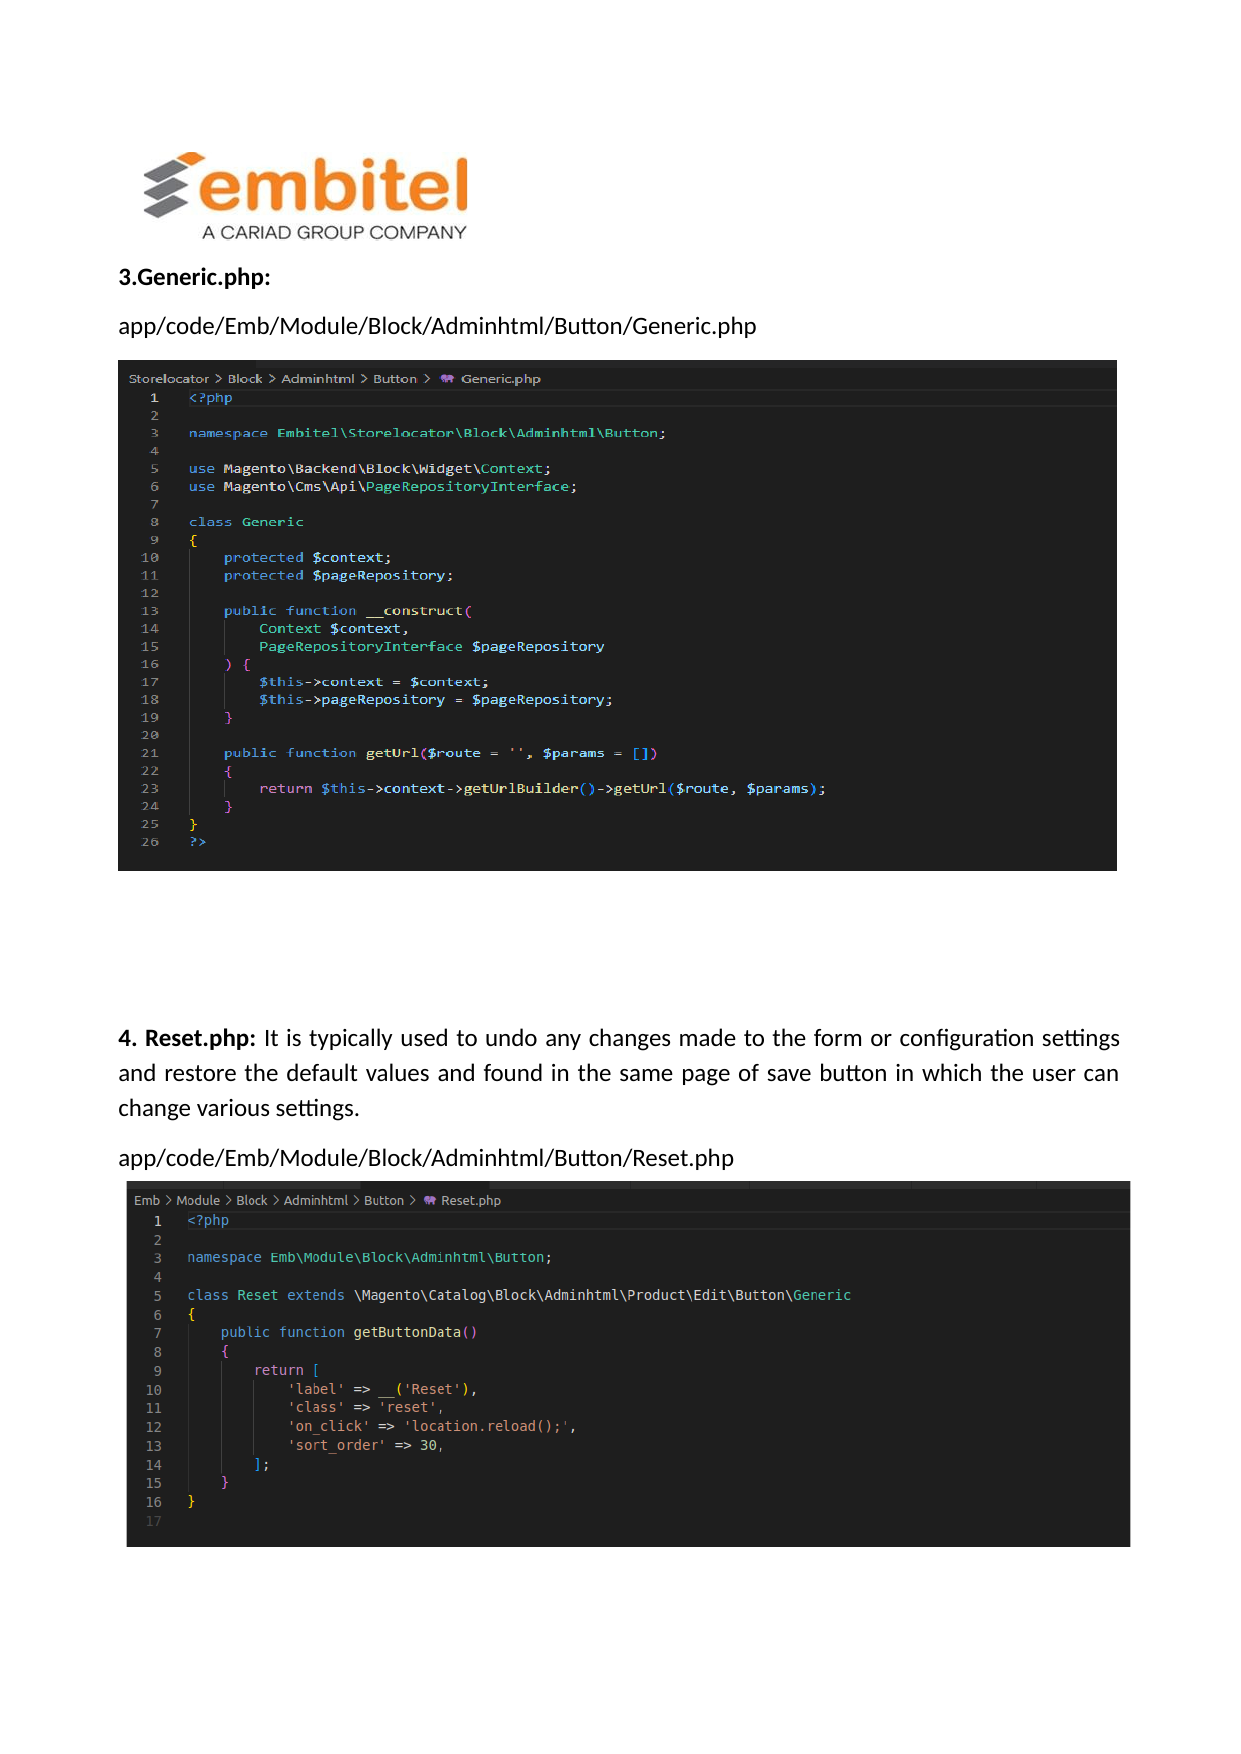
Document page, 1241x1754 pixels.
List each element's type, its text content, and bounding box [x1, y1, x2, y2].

text 3.Generic.php: [118, 261, 1122, 291]
picture [143, 152, 468, 241]
picture [118, 360, 1117, 871]
picture [126, 1181, 1131, 1547]
text app/code/Emb/Module/Block/Adminhtml/Button/Reset.php [118, 1142, 1122, 1172]
text 4. Reset.php: It is typically used to undo any changes made to the form or configuration settings and restore the default values and found in the same page of save button in which the user can change various settings. [118, 1022, 1122, 1123]
text app/code/Emb/Module/Block/Adminhtml/Button/Generic.php [118, 311, 1122, 341]
